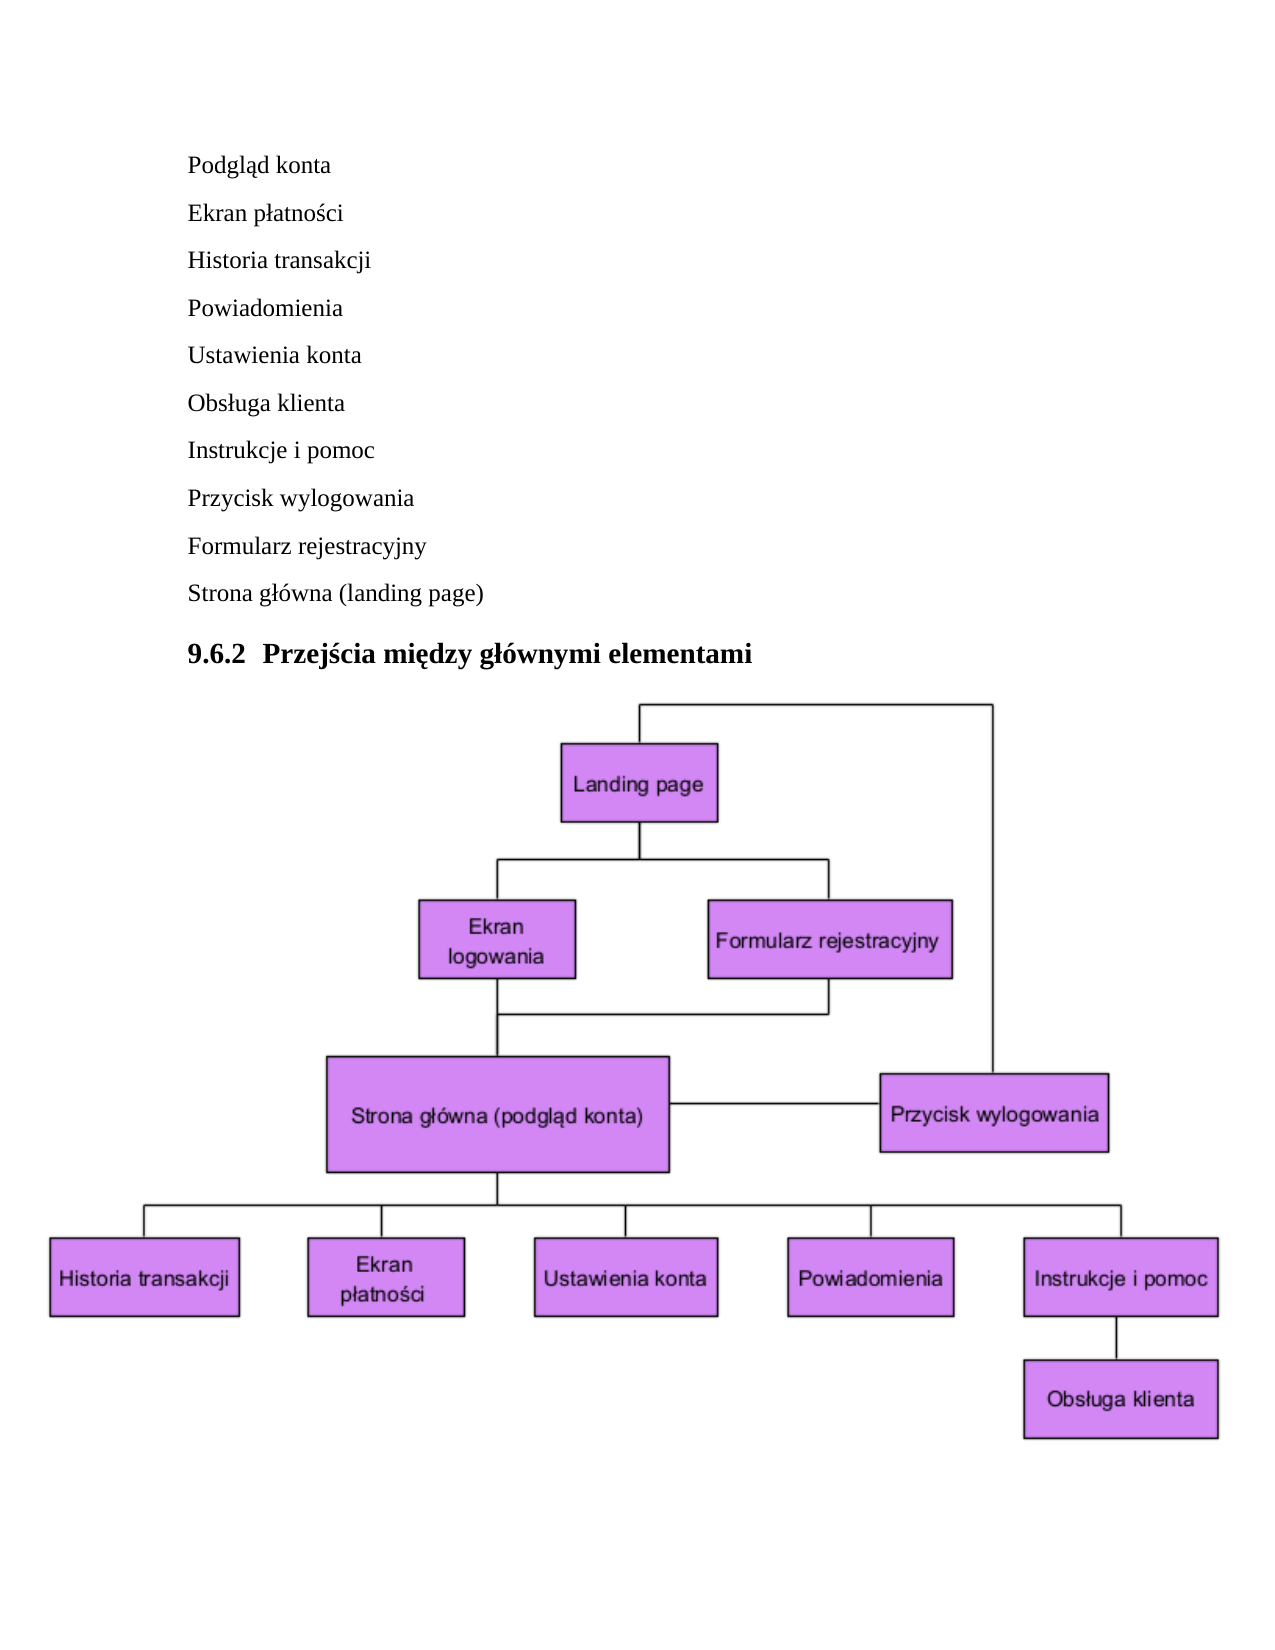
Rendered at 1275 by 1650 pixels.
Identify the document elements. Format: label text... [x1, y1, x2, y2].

picture [9, 676, 1266, 1466]
text Obsługa klienta [187, 388, 1087, 417]
text Ekran płatności [187, 198, 1087, 226]
text Podgląd konta [187, 150, 1087, 179]
text Powiadomienia [187, 293, 1087, 322]
text Przycisk wylogowania [187, 483, 1087, 512]
text Formularz rejestracyjny [187, 531, 1087, 559]
text Historia transakcji [187, 245, 1087, 274]
text Ustawienia konta [187, 340, 1087, 369]
text Instrukcje i pomoc [187, 436, 1087, 464]
subtitle Przejścia między głównymi elementami [187, 636, 1087, 670]
text Strona główna (landing page) [187, 578, 1087, 607]
